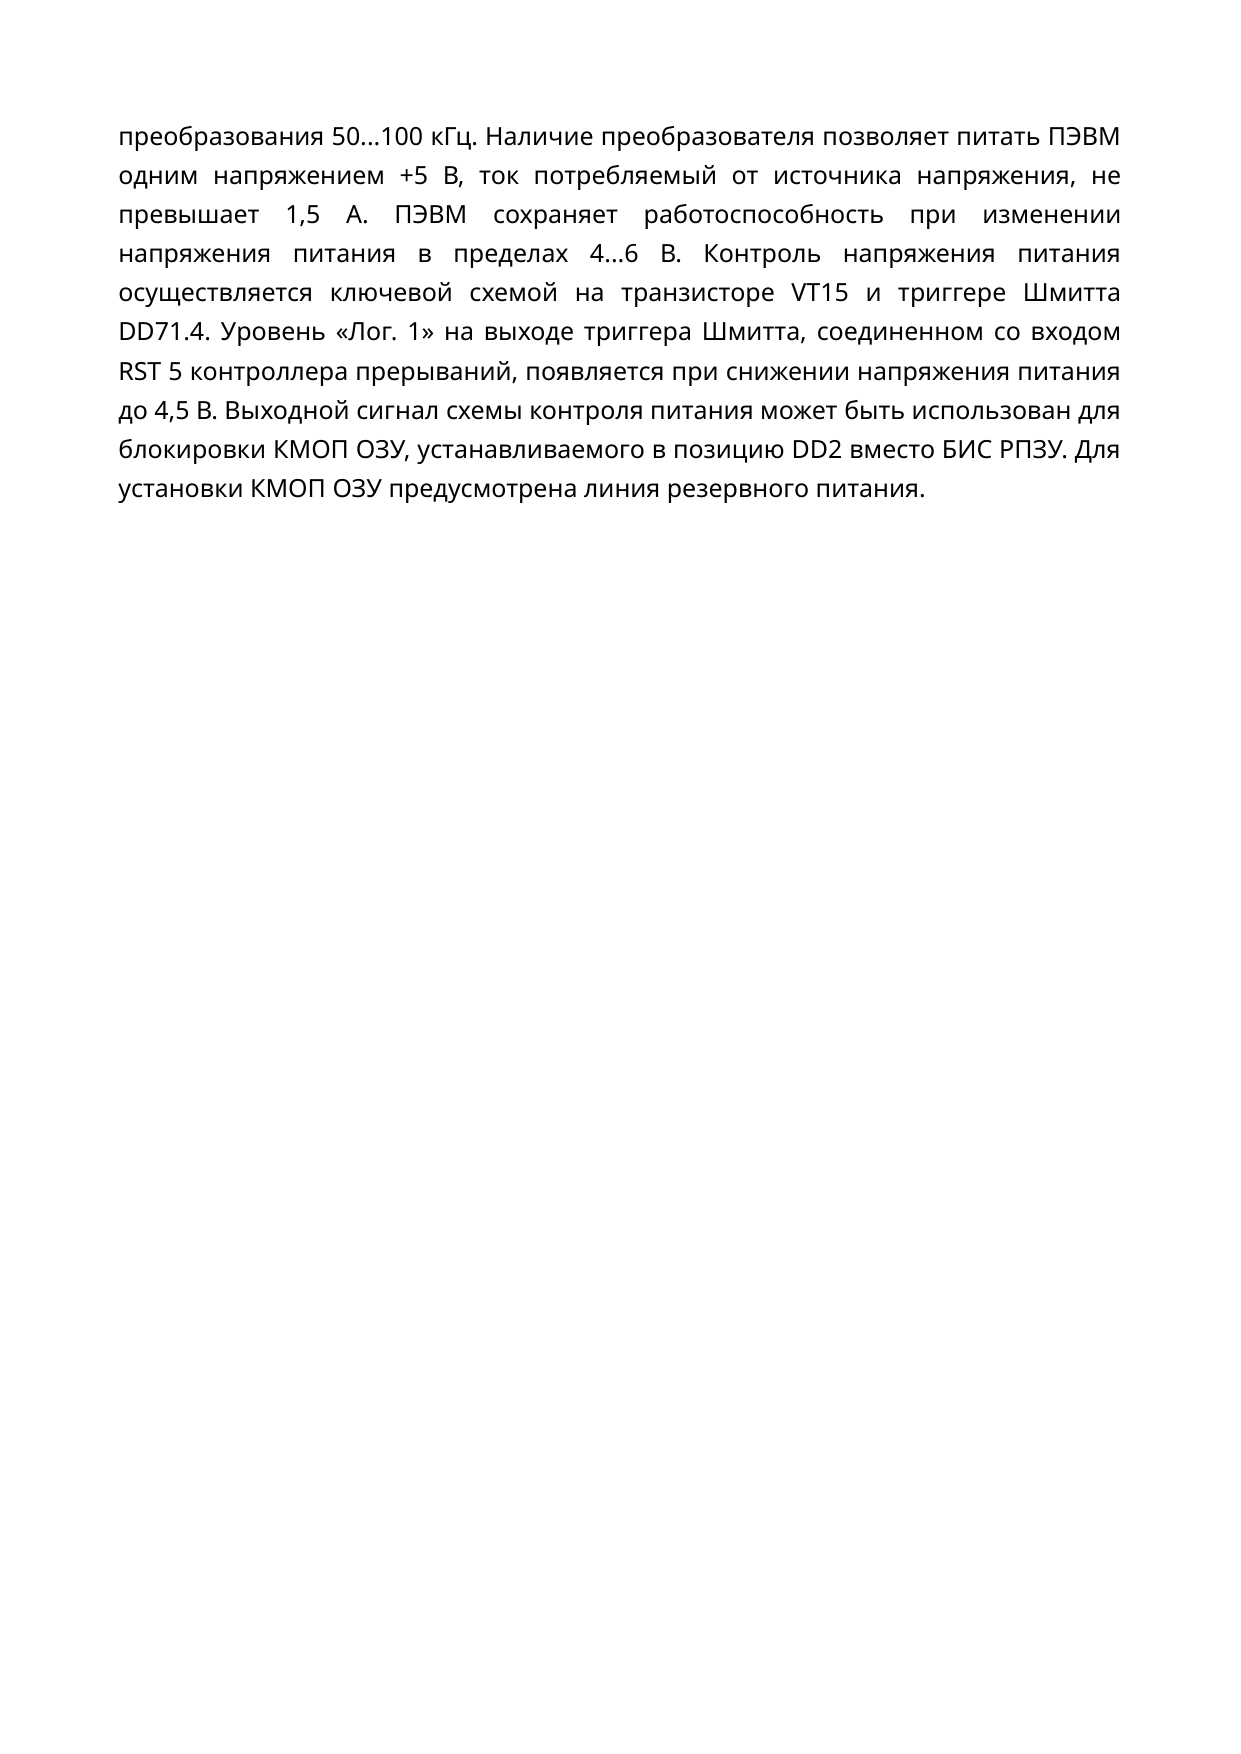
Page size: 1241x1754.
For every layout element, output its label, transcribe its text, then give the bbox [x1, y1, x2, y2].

text преобразования 50...100 кГц. Наличие преобразователя позволяет питать ПЭВМ одним напряжением +5 В, ток потребляемый от источника напряжения, не превышает 1,5 А. ПЭВМ сохраняет работоспособность при изменении напряжения питания в пределах 4...6 В. Контроль напряжения питания осуществляется ключевой схемой на транзисторе VT15 и триггере Шмитта DD71.4. Уровень «Лог. 1» на выходе триггера Шмитта, соединенном со входом RST 5 контроллера прерываний, появляется при снижении напряжения питания до 4,5 В. Выходной сигнал схемы контроля питания может быть использован для блокировки КМОП ОЗУ, устанавливаемого в позицию DD2 вместо БИС РПЗУ. Для установки КМОП ОЗУ предусмотрена линия резервного питания. [118, 118, 1122, 505]
